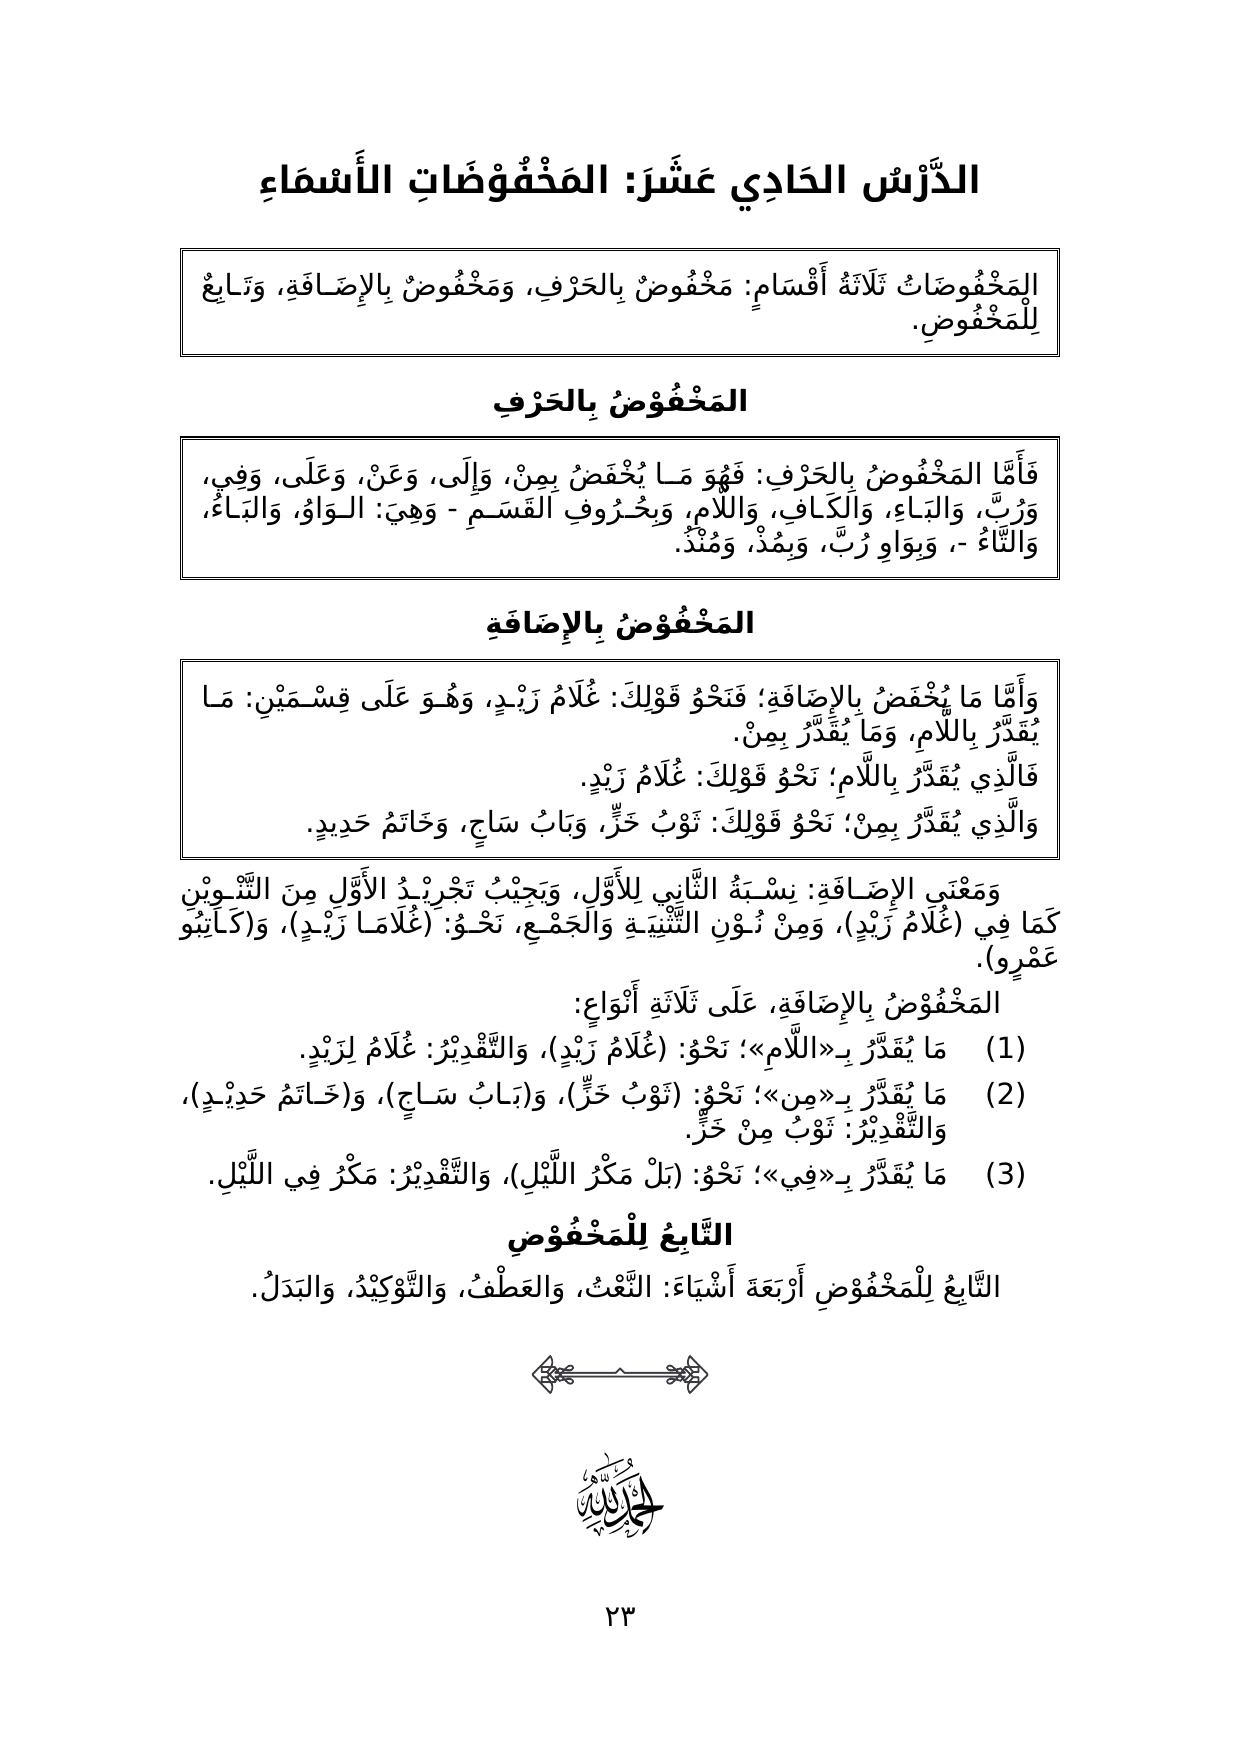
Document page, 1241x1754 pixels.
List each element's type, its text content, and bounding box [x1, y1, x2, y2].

list مَا يُقَدَّرُ بِـ«اللَّامِ»؛ نَحْوُ: (غُلَامُ زَيْدٍ)، وَالتَّقْدِيْرُ: غُلَامُ لِزَيْدٍ. [180, 1032, 985, 1066]
text وَأَمَّا مَا يُخْفَضُ بِالإِضَافَةِ؛ فَنَحْوُ قَوْلِكَ: غُلَامُ زَيْدٍ، وَهُوَ عَلَى قِسْمَيْنِ: مَا يُقَدَّرُ بِاللَّامِ، وَمَا يُقَدَّرُ بِمِنْ. [183, 662, 1057, 739]
text المَخْفُوْضُ بِالإِضَافَةِ، عَلَى ثَلَاثَةِ أَنْوَاعٍ: [180, 986, 1060, 1020]
text التَّابِعُ لِلْمَخْفُوْضِ أَرْبَعَةَ أَشْيَاءَ: النَّعْتُ، وَالعَطْفُ، وَالتَّوْكِيْدُ، وَالبَدَلُ. [180, 1271, 1060, 1304]
subtitle الدَّرْسُ الحَادِي عَشَرَ: المَخْفُوْضَاتِ الأَسْمَاءِ [180, 146, 1060, 217]
subtitle التَّابِعُ لِلْمَخْفُوْضِ [180, 1218, 1060, 1252]
list مَا يُقَدَّرُ بِـ«مِن»؛ نَحْوُ: (ثَوْبُ خَزٍّ)، وَ(بَابُ سَاجٍ)، وَ(خَاتَمُ حَدِيْدٍ)، وَالتَّقْدِيْرُ: ثَوْبُ مِنْ خَزٍّ. [180, 1078, 985, 1146]
text وَالَّذِي يُقَدَّرُ بِمِنْ؛ نَحْوُ قَوْلِكَ: ثَوْبُ خَزٍّ، وَبَابُ سَاجٍ، وَخَاتَمُ حَدِيدٍ. [183, 785, 1057, 857]
text فَأَمَّا المَخْفُوضُ بِالحَرْفِ: فَهُوَ مَا يُخْفَضُ بِمِنْ، وَإِلَى، وَعَنْ، وَعَلَى، وَفِي، وَرُبَّ، وَالبَاءِ، وَالكَافِ، وَاللَّامِ، وَبِحُرُوفِ القَسَمِ - وَهِيَ: الوَاوُ، وَالبَاءُ، وَالتَّاءُ -، وَبِوَاوِ رُبَّ، وَبِمُذْ، وَمُنْذُ. [183, 440, 1057, 577]
text وَمَعْنَى الإِضَافَةِ: نِسْبَةُ الثَّانِي لِلأَوَّلِ، وَيَجِيْبُ تَجْرِيْدُ الأَوَّلِ مِنَ التَّنْوِيْنِ كَمَا فِي (غُلَامُ زَيْدٍ)، وَمِنْ نُوْنِ التَّثْنِيَةِ وَالجَمْعِ، نَحْوُ: (غُلَامَا زَيْدٍ)، وَ(كَاتِبُو عَمْرٍو). [180, 872, 1060, 974]
text المَخْفُوضَاتُ ثَلَاثَةُ أَقْسَامٍ: مَخْفُوضٌ بِالحَرْفِ، وَمَخْفُوضٌ بِالإِضَافَةِ، وَتَابِعٌ لِلْمَخْفُوضِ. [183, 251, 1057, 354]
list مَا يُقَدَّرُ بِـ«فِي»؛ نَحْوُ: ﴿بَلْ مَكْرُ اللَّيْلِ﴾، وَالتَّقْدِيْرُ: مَكْرُ فِي اللَّيْلِ. [180, 1157, 985, 1191]
subtitle المَخْفُوْضُ بِالحَرْفِ [180, 384, 1060, 418]
subtitle المَخْفُوْضُ بِالإِضَافَةِ [180, 607, 1060, 641]
text فَالَّذِي يُقَدَّرُ بِاللَّامِ؛ نَحْوُ قَوْلِكَ: غُلَامُ زَيْدٍ. [183, 739, 1057, 785]
picture [531, 1355, 709, 1394]
picture [565, 1440, 676, 1551]
